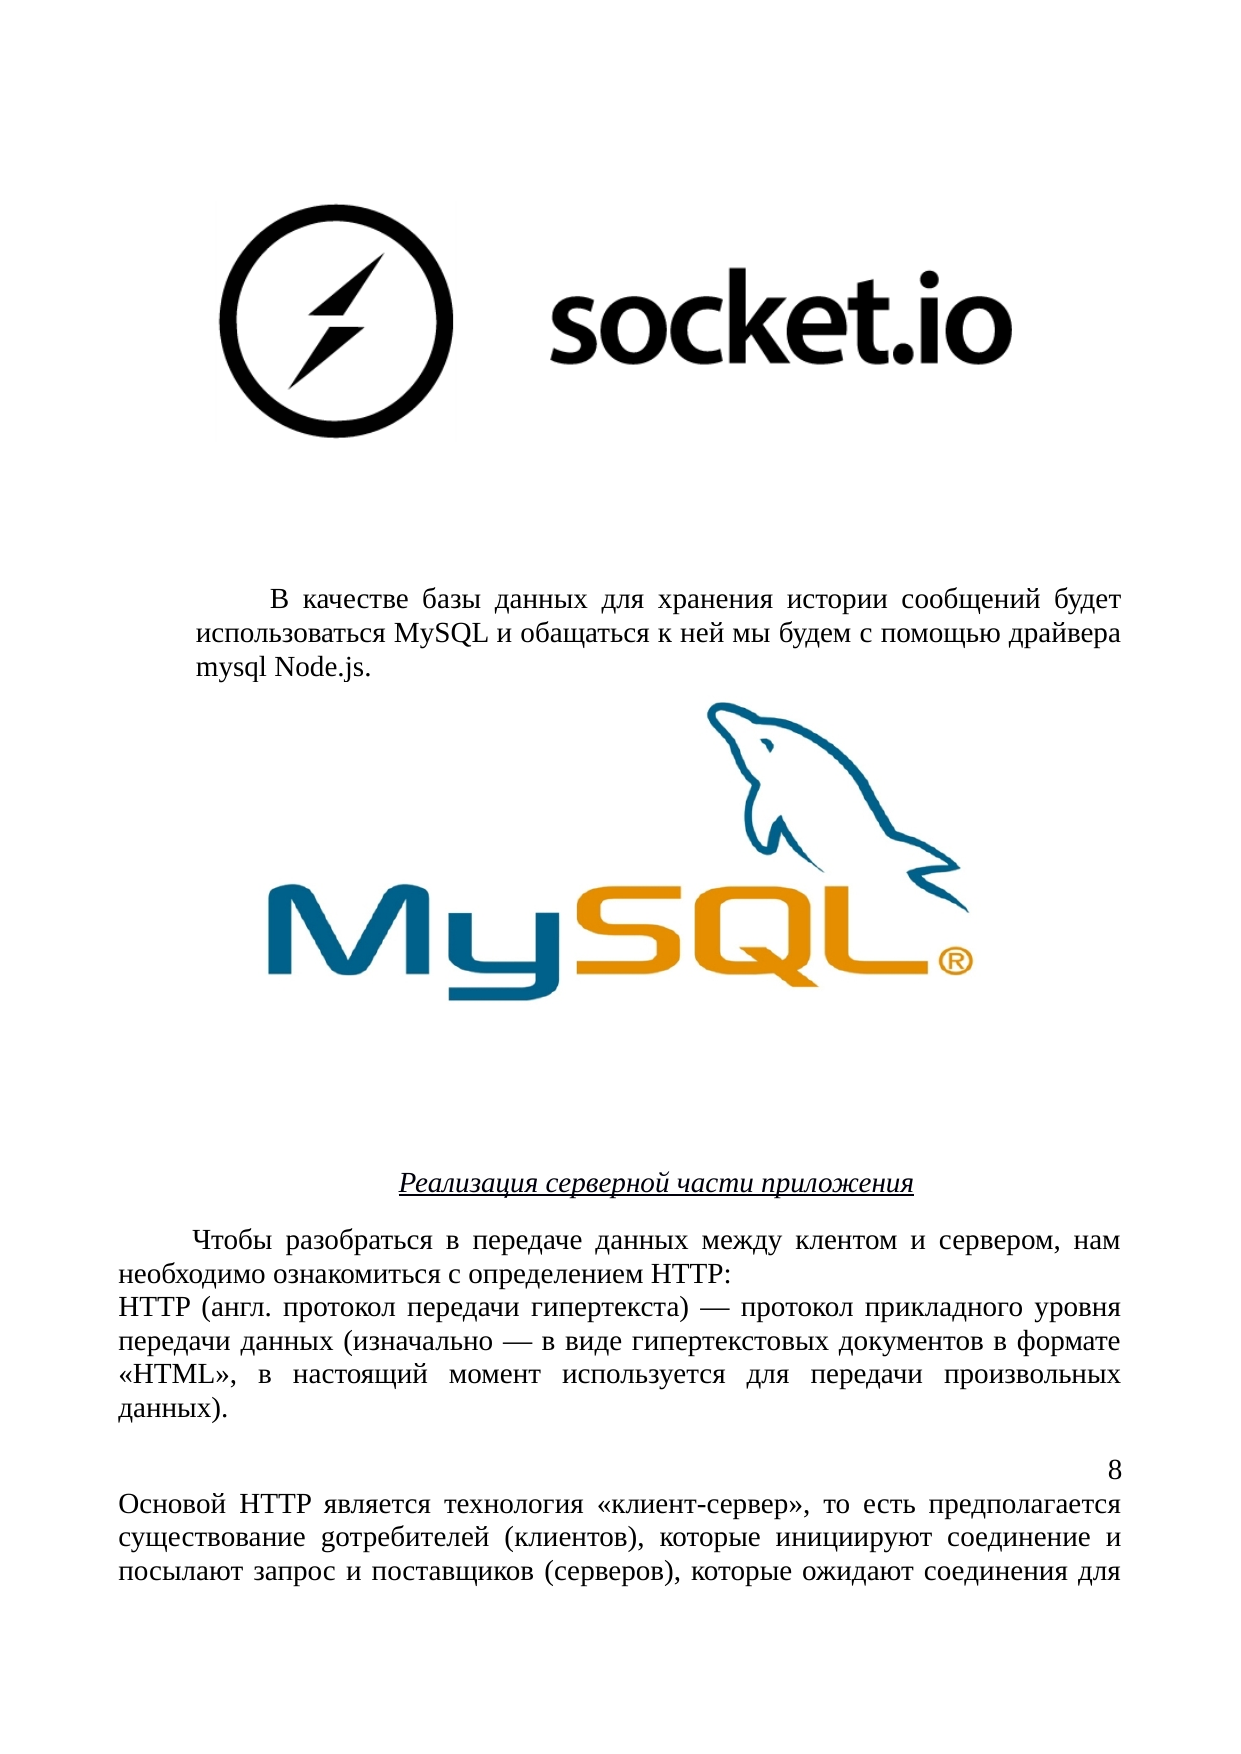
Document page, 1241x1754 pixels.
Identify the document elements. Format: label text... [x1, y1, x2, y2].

text Реализация серверной части приложения [193, 1165, 1122, 1199]
text Основой HTTP является технология «клиент-сервер», то есть предполагается существование gотребителей (клиентов), которые инициируют соединение и посылают запрос и поставщиков (серверов), которые ожидают соединения для [118, 1486, 1122, 1586]
text Чтобы разобраться в передаче данных между клентом и сервером, нам необходимо ознакомиться с определением HTTP: [118, 1222, 1122, 1289]
text HTTP (англ. протокол передачи гипертекста) — протокол прикладного уровня передачи данных (изначально — в виде гипертекстовых документов в формате «HTML», в настоящий момент используется для передачи произвольных данных). [118, 1289, 1122, 1423]
text 8 [118, 1452, 1122, 1486]
list В качестве базы данных для хранения истории сообщений будет использоваться MySQL и обащаться к ней мы будем с помощью драйвера mysql Node.js. [196, 582, 1122, 682]
picture [244, 682, 997, 1017]
picture [156, 118, 1084, 553]
